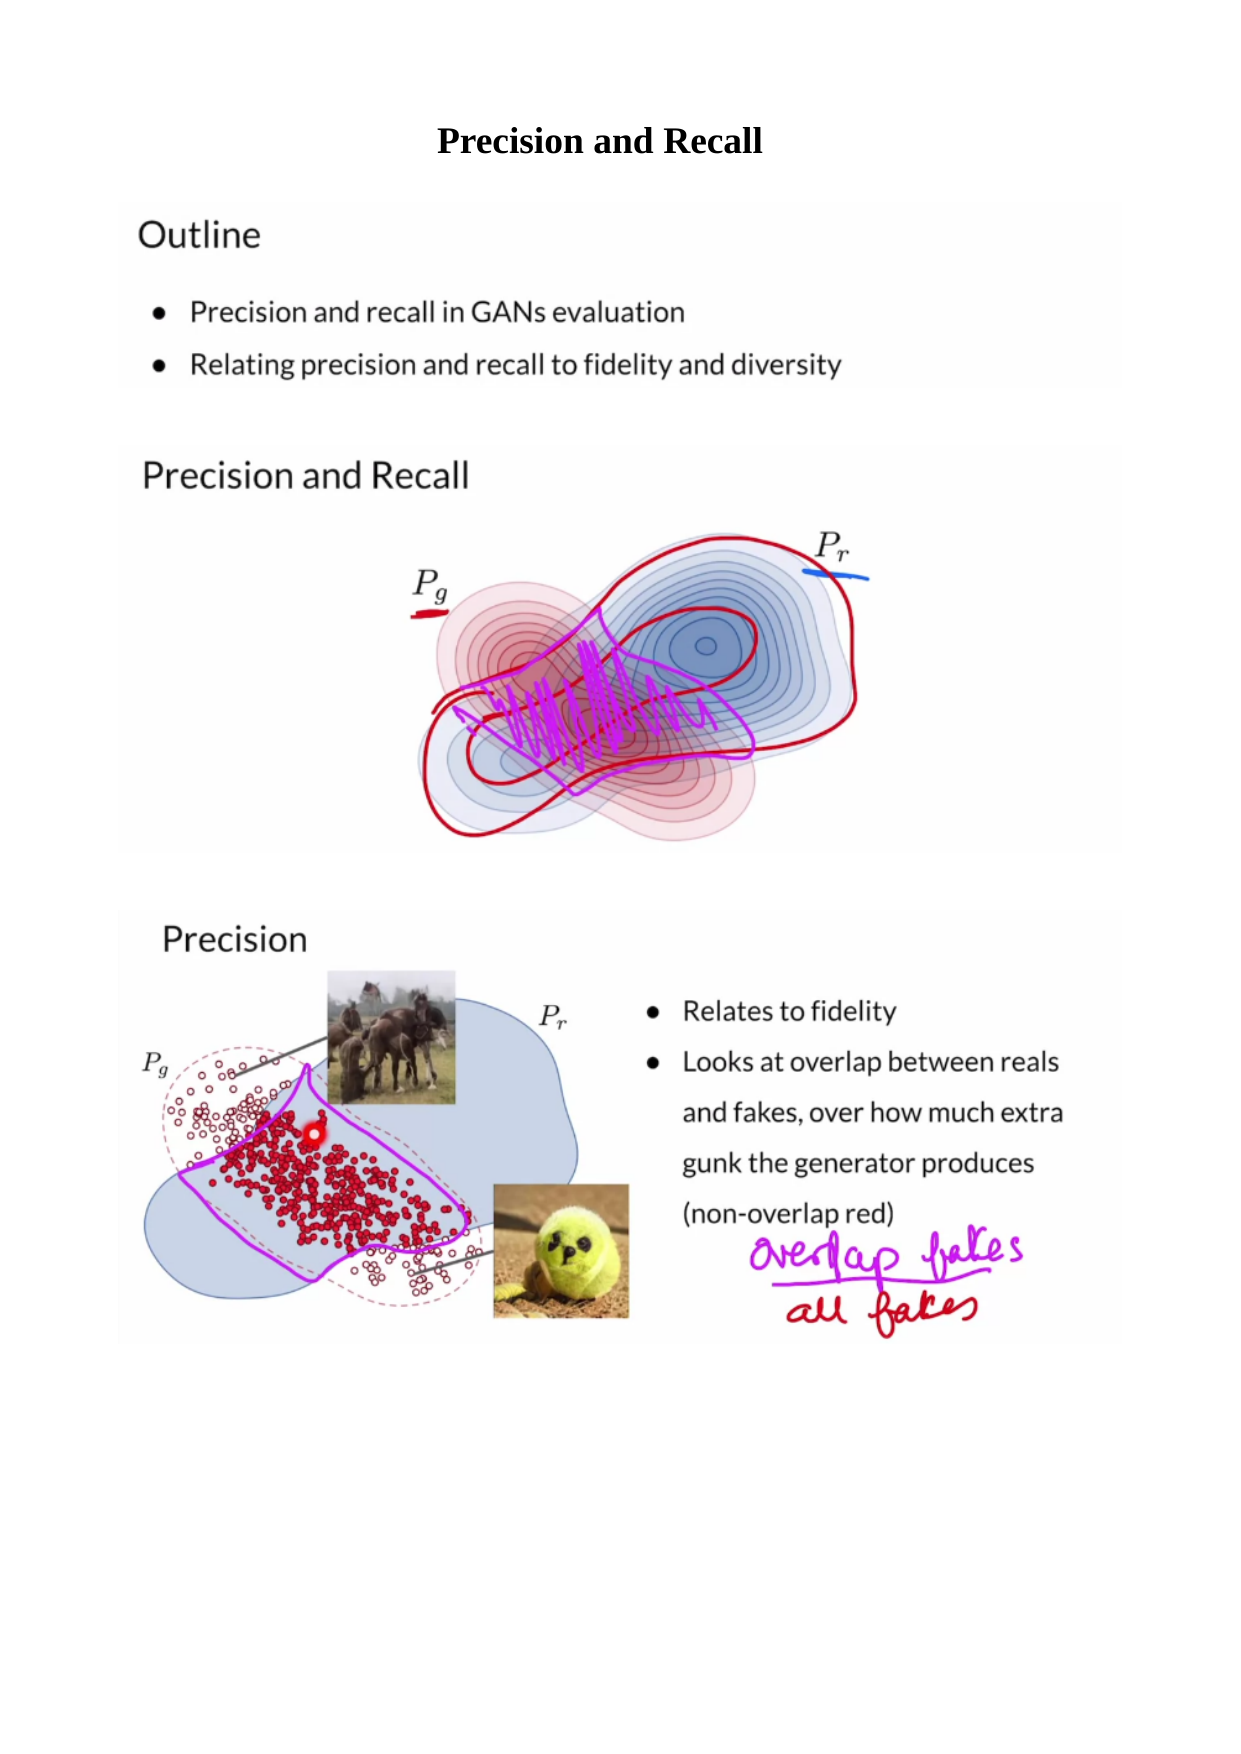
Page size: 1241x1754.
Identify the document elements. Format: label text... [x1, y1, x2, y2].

picture [118, 445, 1123, 853]
picture [118, 910, 1123, 1344]
picture [118, 202, 1123, 388]
subtitle Precision and Recall [118, 118, 1122, 161]
